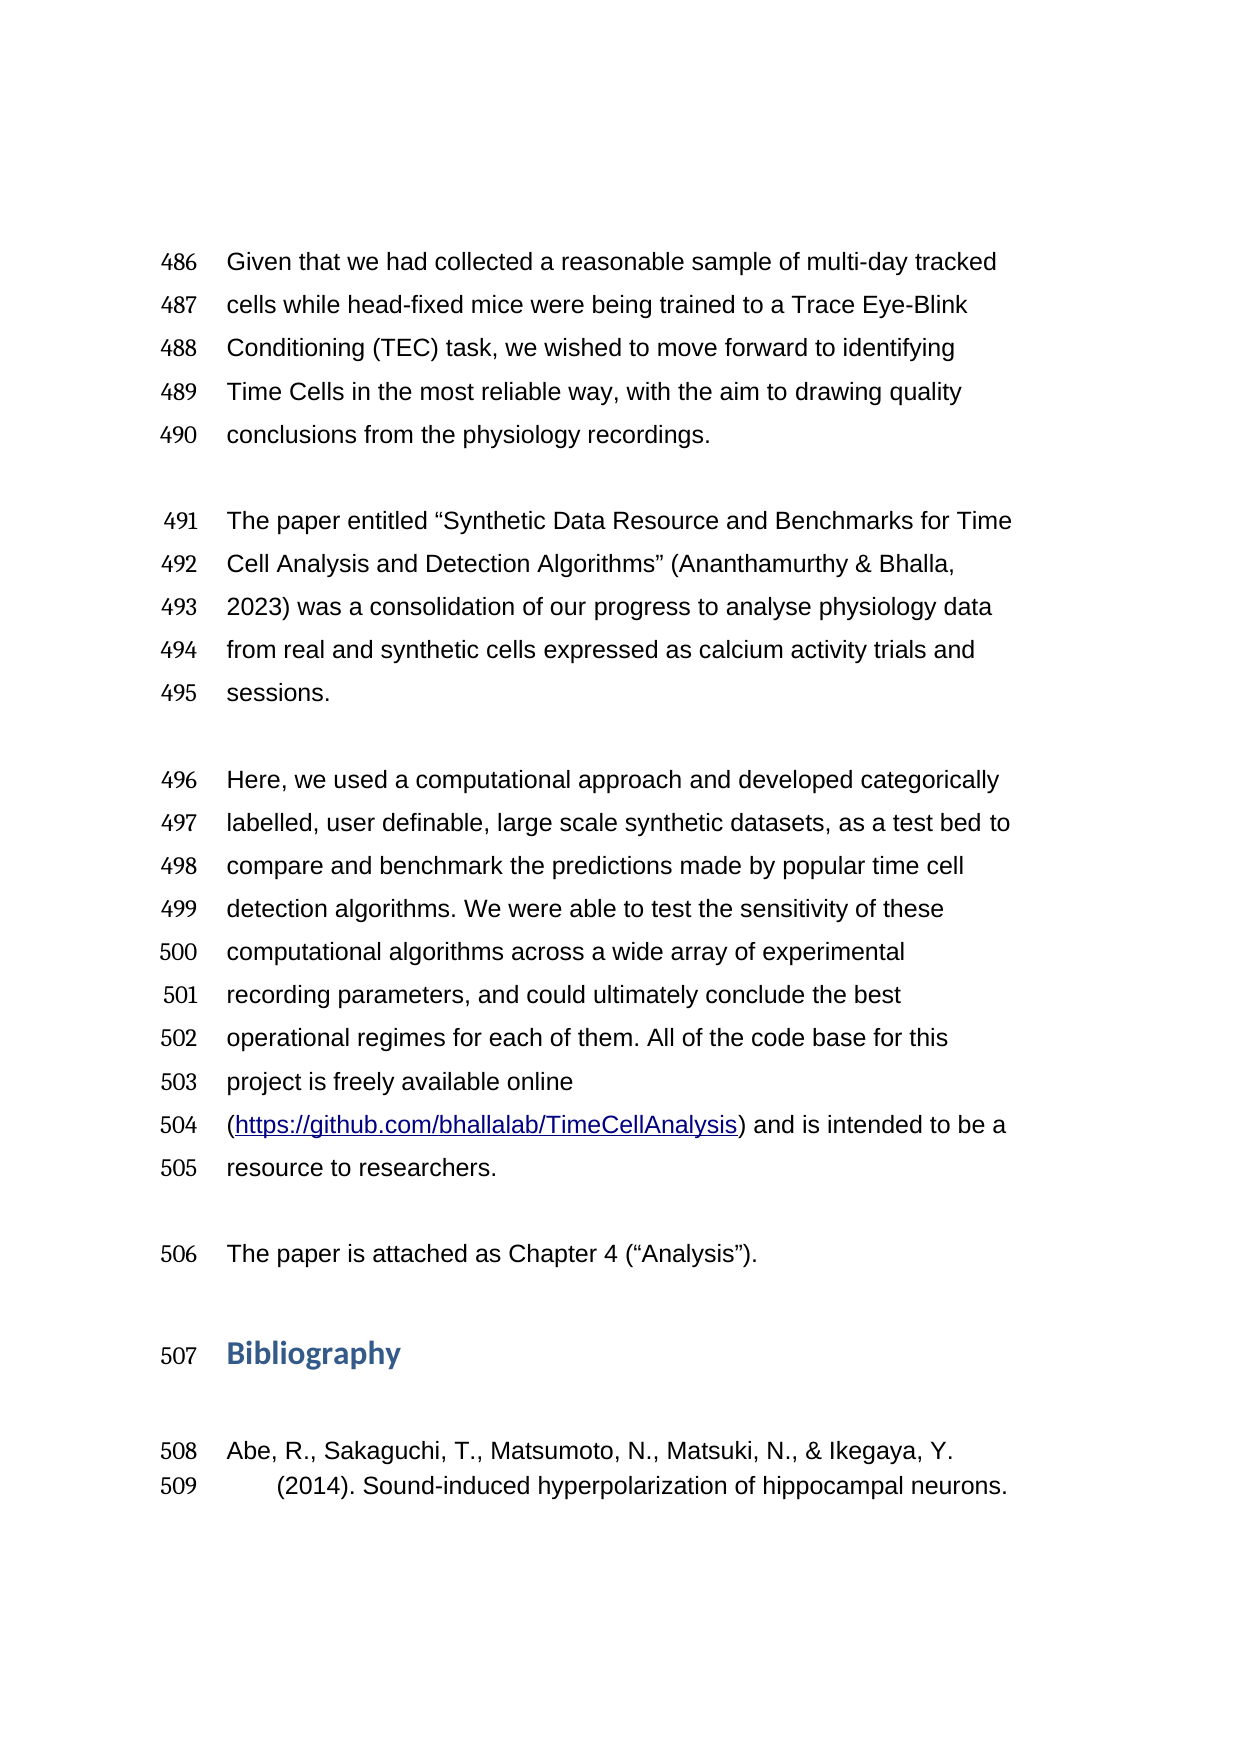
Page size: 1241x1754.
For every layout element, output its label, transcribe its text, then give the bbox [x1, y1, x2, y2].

text Abe, R., Sakaguchi, T., Matsumoto, N., Matsuki, N., & Ikegaya, Y. (2014). Sound-induced hyperpolarization of hippocampal neurons. [226, 1436, 1014, 1499]
text Here, we used a computational approach and developed categorically labelled, user definable, large scale synthetic datasets, as a test bed to compare and benchmark the predictions made by popular time cell detection algorithms. We were able to test the sensitivity of these computational algorithms across a wide array of experimental recording parameters, and could ultimately conclude the best operational regimes for each of them. All of the code base for this project is freely available online (https://github.com/bhallalab/TimeCellAnalysis) and is intended to be a resource to researchers. [226, 765, 1014, 1182]
subtitle Bibliography [226, 1332, 1014, 1373]
text Given that we had collected a reasonable sample of multi-day tracked cells while head-fixed mice were being trained to a Trace Eye-Blink Conditioning (TEC) task, we wished to move forward to identifying Time Cells in the most reliable way, with the aim to drawing quality conclusions from the physiology recordings. [226, 247, 1014, 448]
text The paper entitled “Synthetic Data Resource and Benchmarks for Time Cell Analysis and Detection Algorithms” (Ananthamurthy & Bhalla, 2023) was a consolidation of our progress to analyse physiology data from real and synthetic cells expressed as calcium activity trials and sessions. [226, 506, 1014, 707]
text The paper is attached as Chapter 4 (“Analysis”). [226, 1239, 1014, 1268]
